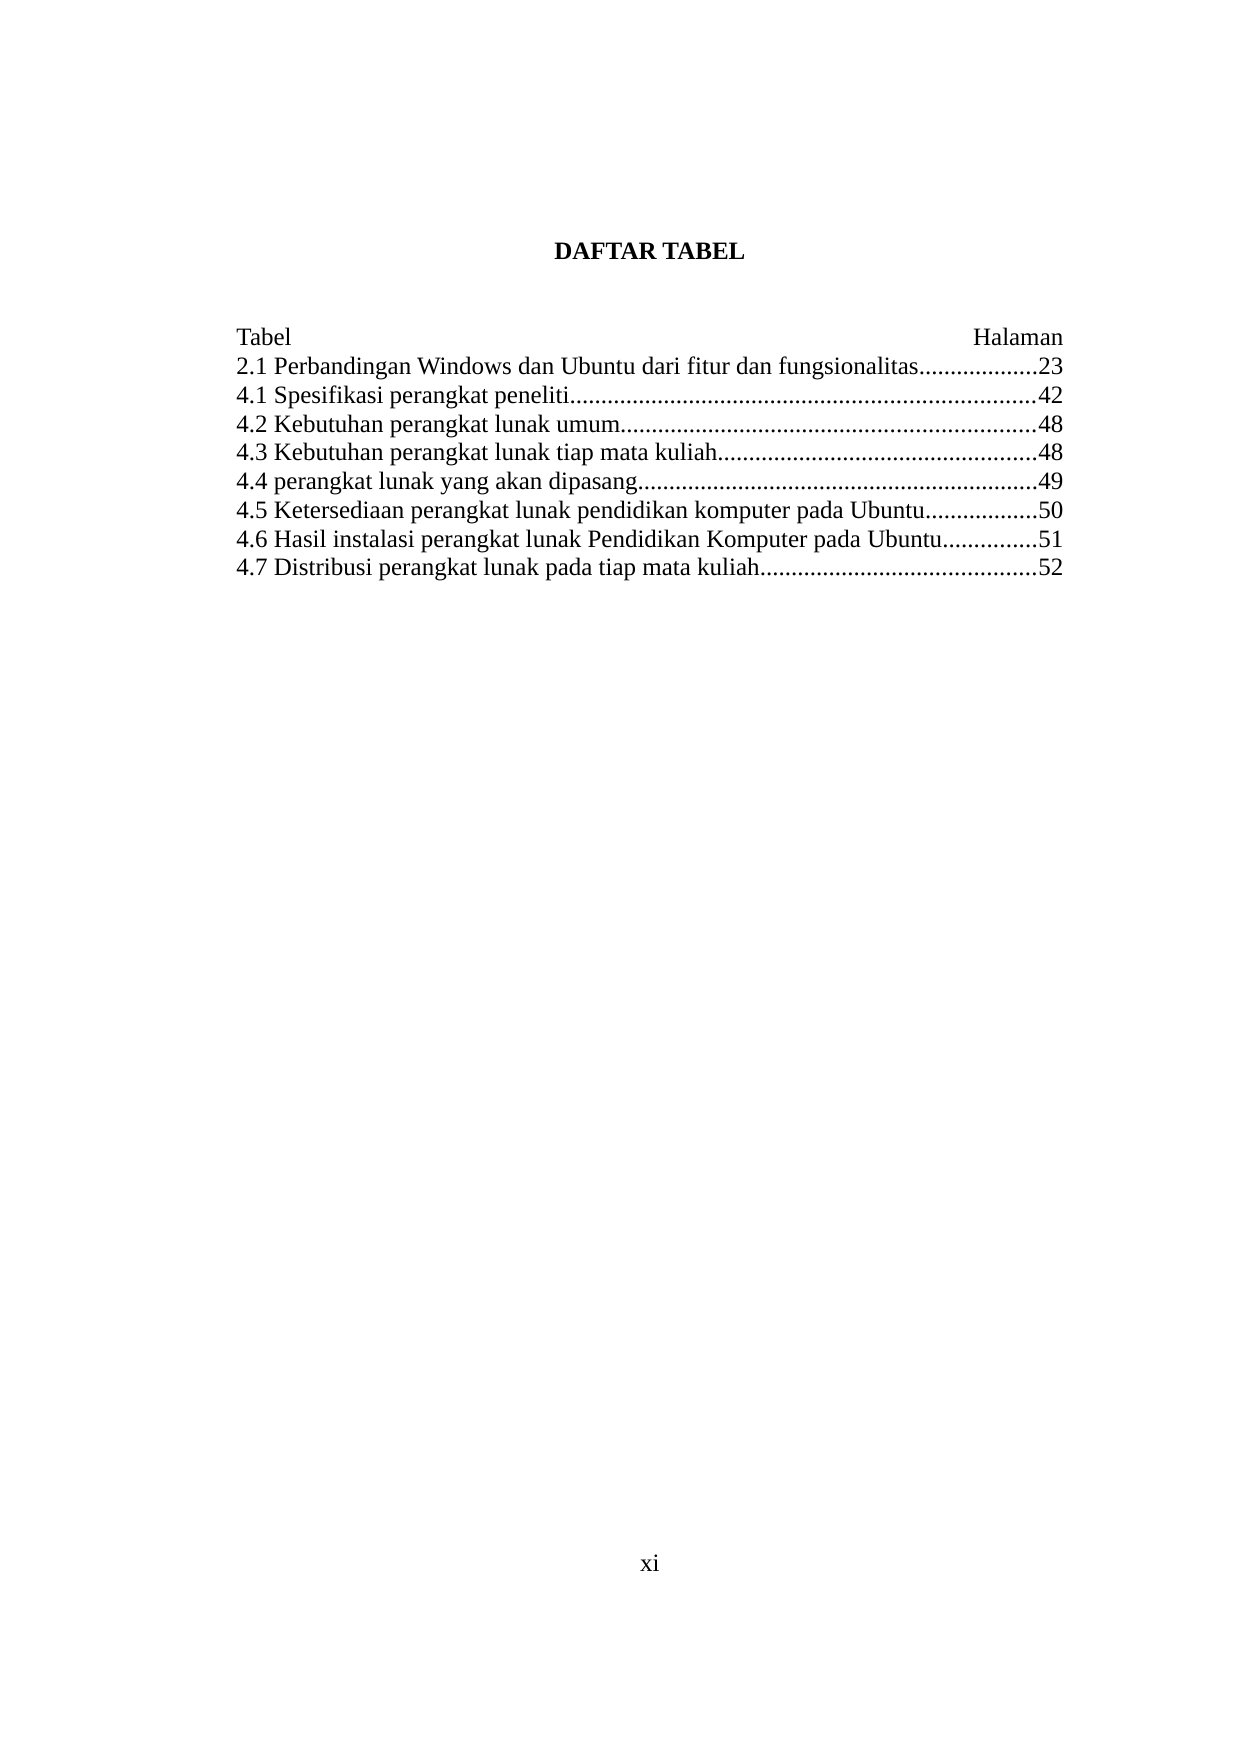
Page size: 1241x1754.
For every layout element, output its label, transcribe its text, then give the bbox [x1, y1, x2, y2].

text 2.1 Perbandingan Windows dan Ubuntu dari fitur dan fungsionalitas 23 [236, 351, 1063, 380]
text 4.7 Distribusi perangkat lunak pada tiap mata kuliah 52 [236, 552, 1063, 581]
text 4.5 Ketersediaan perangkat lunak pendidikan komputer pada Ubuntu 50 [236, 495, 1063, 524]
subtitle DAFTAR TABEL [236, 236, 1063, 265]
text 4.2 Kebutuhan perangkat lunak umum 48 [236, 409, 1063, 437]
text 4.1 Spesifikasi perangkat peneliti 42 [236, 380, 1063, 409]
table_header Tabel [236, 323, 649, 351]
text 4.6 Hasil instalasi perangkat lunak Pendidikan Komputer pada Ubuntu 51 [236, 524, 1063, 552]
table_header Halaman [650, 323, 1063, 351]
text 4.4 perangkat lunak yang akan dipasang 49 [236, 466, 1063, 495]
text 4.3 Kebutuhan perangkat lunak tiap mata kuliah 48 [236, 437, 1063, 466]
